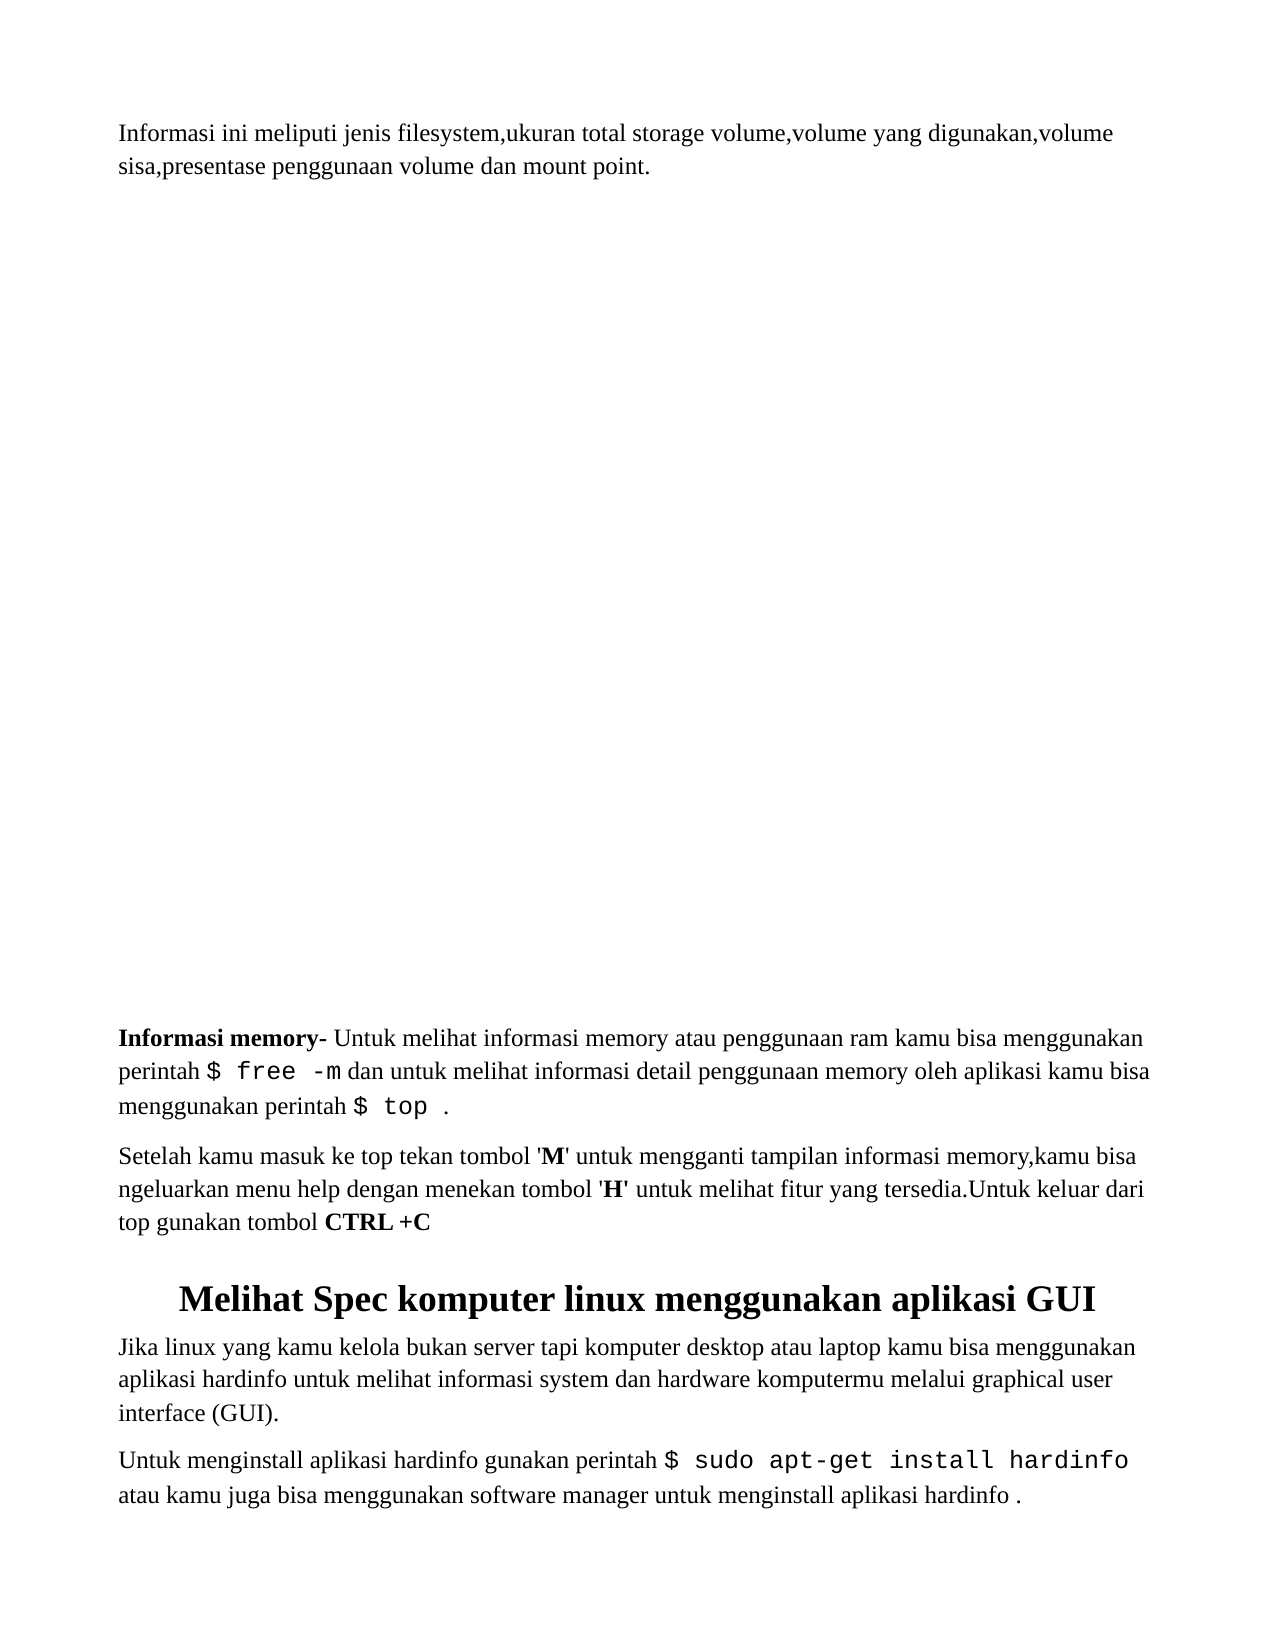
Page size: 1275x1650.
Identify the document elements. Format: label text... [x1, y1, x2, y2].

subtitle Melihat Spec komputer linux menggunakan aplikasi GUI [118, 1276, 1157, 1319]
text Jika linux yang kamu kelola bukan server tapi komputer desktop atau laptop kamu bisa menggunakan aplikasi hardinfo untuk melihat informasi system dan hardware komputermu melalui graphical user interface (GUI). [118, 1332, 1157, 1426]
text Setelah kamu masuk ke top tekan tombol 'M' untuk mengganti tampilan informasi memory,kamu bisa ngeluarkan menu help dengan menekan tombol 'H' untuk melihat fitur yang tersedia.Untuk keluar dari top gunakan tombol CTRL +C [118, 1141, 1157, 1236]
text Untuk menginstall aplikasi hardinfo gunakan perintah $ sudo apt-get install hardinfo atau kamu juga bisa menggunakan software manager untuk menginstall aplikasi hardinfo . [118, 1445, 1157, 1509]
text Informasi ini meliputi jenis filesystem,ukuran total storage volume,volume yang digunakan,volume sisa,presentase penggunaan volume dan mount point. [118, 118, 1157, 1004]
text Informasi memory- Untuk melihat informasi memory atau penggunaan ram kamu bisa menggunakan perintah $ free -m dan untuk melihat informasi detail penggunaan memory oleh aplikasi kamu bisa menggunakan perintah $ top . [118, 1023, 1157, 1122]
